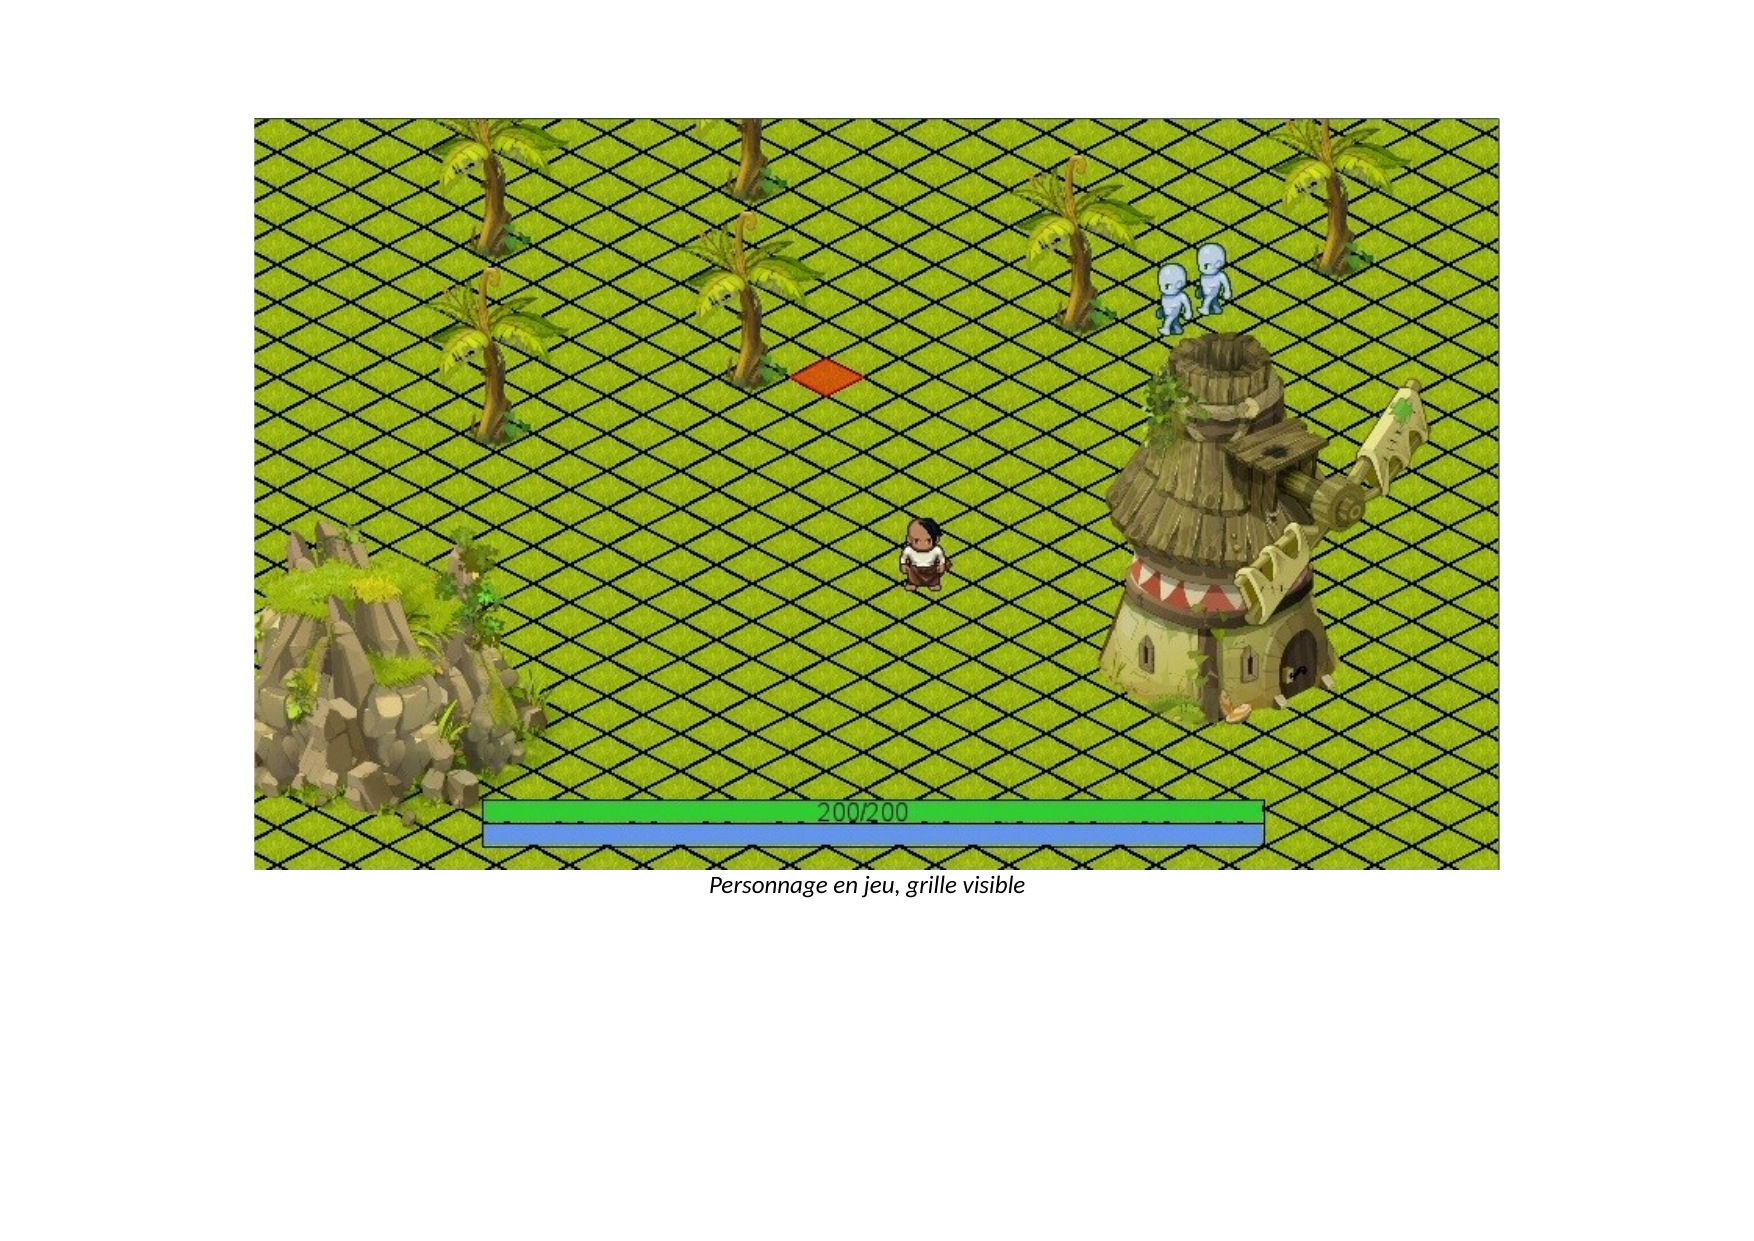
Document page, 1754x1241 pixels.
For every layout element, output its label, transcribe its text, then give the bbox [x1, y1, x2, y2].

picture [254, 118, 1500, 870]
text Personnage en jeu, grille visible [118, 482, 1636, 900]
